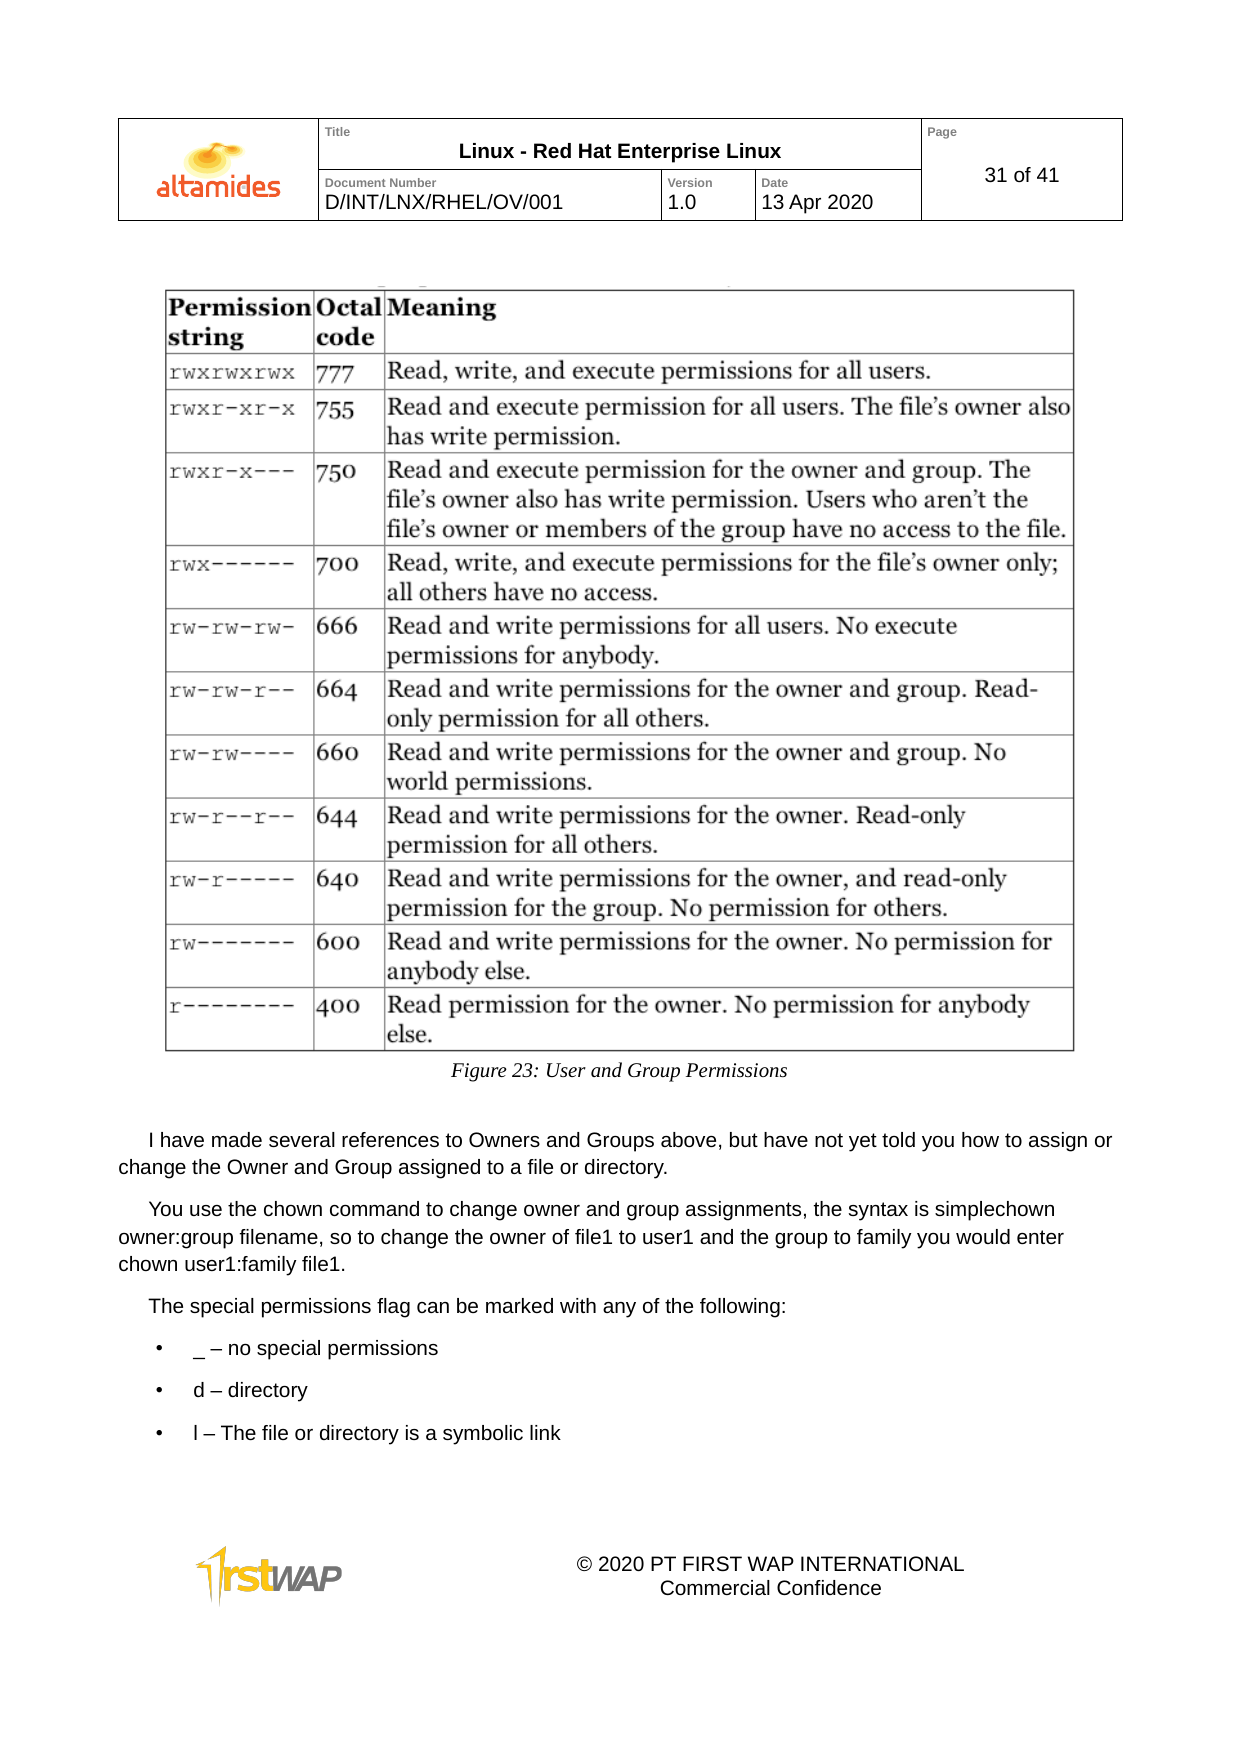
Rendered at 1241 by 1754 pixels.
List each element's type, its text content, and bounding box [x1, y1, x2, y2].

picture [164, 286, 1077, 1054]
text You use the chown command to change owner and group assignments, the syntax is simplechown owner:group filename, so to change the owner of file1 to user1 and the group to family you would enter chown user1:family file1. [118, 1197, 1122, 1276]
list d – directory [156, 1378, 1122, 1402]
text Figure 23: User and Group Permissions [164, 1054, 1076, 1082]
list l – The file or directory is a symbolic link [156, 1421, 1122, 1444]
list _ – no special permissions [156, 1336, 1122, 1360]
picture [195, 1546, 342, 1607]
text The special permissions flag can be marked with any of the following: [118, 1294, 1122, 1318]
text I have made several references to Owners and Groups above, but have not yet told you how to assign or change the Owner and Group assigned to a file or directory. [118, 1127, 1122, 1179]
